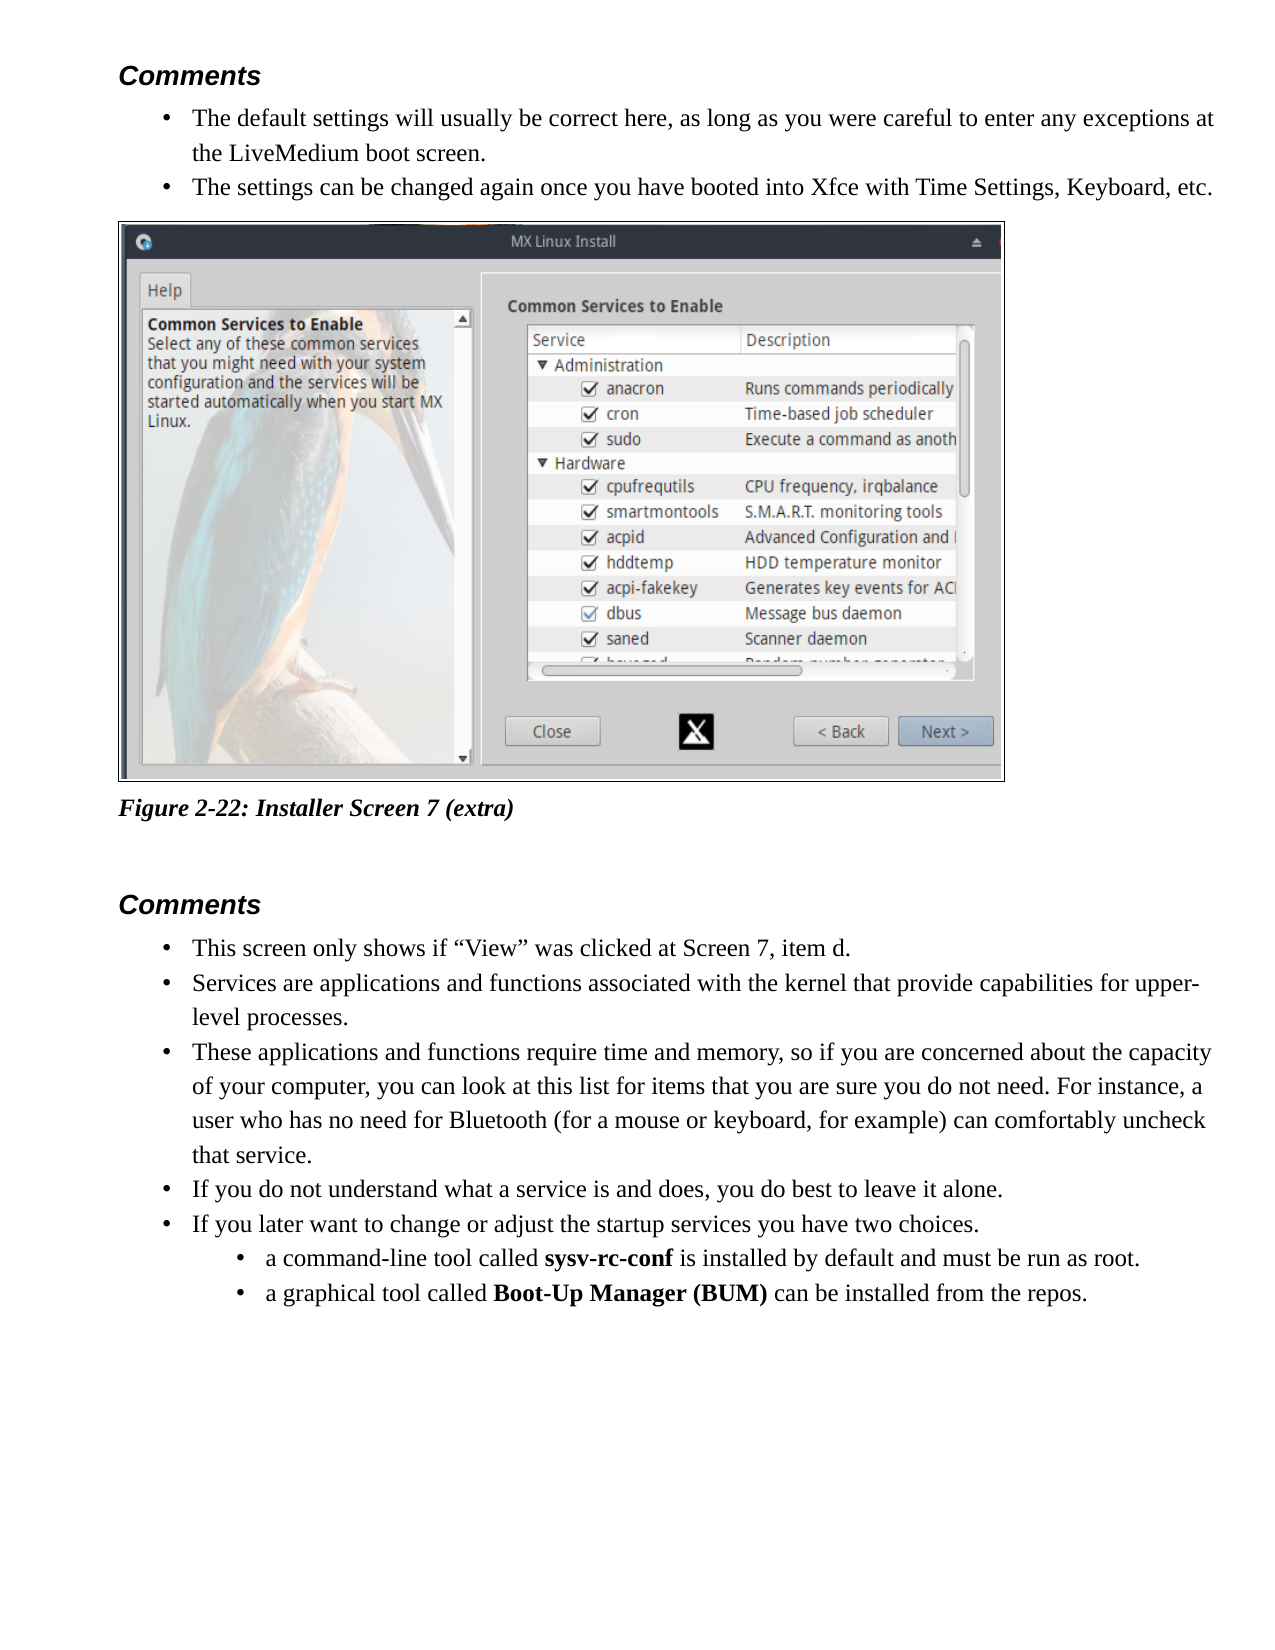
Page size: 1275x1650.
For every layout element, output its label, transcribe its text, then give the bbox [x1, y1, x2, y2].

list These applications and functions require time and memory, so if you are concerned about the capacity of your computer, you can look at this list for items that you are sure you do not need. For instance, a user who has no need for Bluetooth (for a mouse or keyboard, for example) can comfortably uncheck that service. [162, 1037, 1216, 1169]
picture [121, 224, 1001, 779]
subtitle Comments [118, 59, 1216, 91]
list If you do not understand what a service is and does, you do best to leave it alone. [162, 1174, 1216, 1203]
list If you later want to change or adjust the startup services you have two choices. [162, 1209, 1216, 1238]
list This screen only shows if “View” was clicked at Screen 7, item d. [162, 933, 1216, 962]
list The settings can be changed again once you have booted into Xfce with Time Settings, Keyboard, etc. [162, 172, 1216, 201]
list Services are applications and functions associated with the kernel that provide capabilities for upper-level processes. [162, 968, 1216, 1031]
list The default settings will usually be correct here, as long as you were careful to enter any exceptions at the LiveMedium boot screen. [162, 103, 1216, 167]
subtitle Comments [118, 889, 1216, 921]
text Figure 2-22: Installer Screen 7 (extra) [118, 221, 1216, 821]
list a command-line tool called sysv-rc-conf is installed by default and must be run as root. [236, 1243, 1216, 1272]
list a graphical tool called Boot-Up Manager (BUM) can be installed from the repos. [236, 1278, 1216, 1307]
